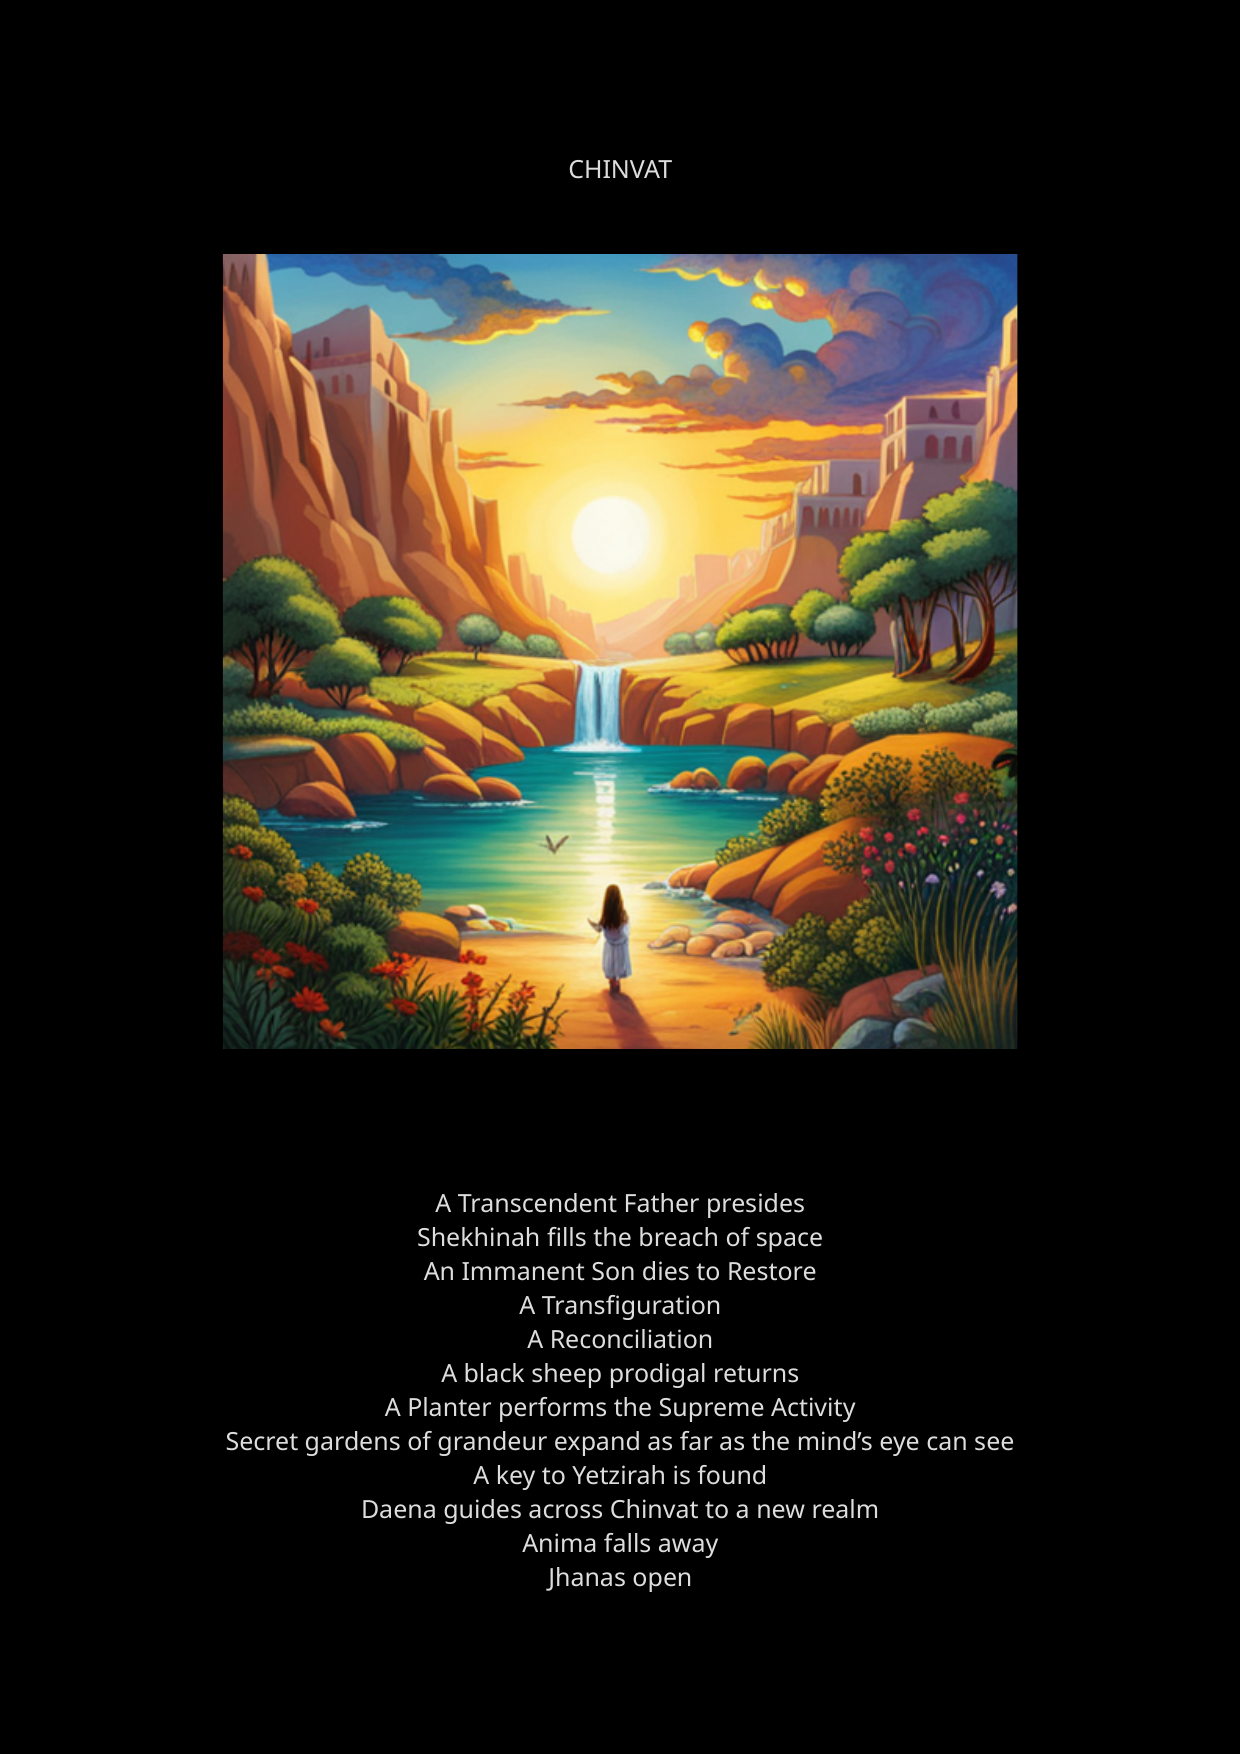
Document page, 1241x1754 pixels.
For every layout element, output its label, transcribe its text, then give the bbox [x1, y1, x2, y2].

text Shekhinah fills the breach of space [118, 1219, 1122, 1253]
text A black sheep prodigal returns [118, 1356, 1122, 1389]
text A Transcendent Father presides [118, 1185, 1122, 1219]
text A Reconciliation [118, 1321, 1122, 1356]
text Jhanas open [118, 1560, 1122, 1594]
text A key to Yetzirah is found [118, 1458, 1122, 1492]
text An Immanent Son dies to Restore [118, 1253, 1122, 1287]
text Anima falls away [118, 1526, 1122, 1560]
text CHINVAT [118, 152, 1122, 186]
text A Planter performs the Supreme Activity [118, 1389, 1122, 1424]
text Secret gardens of grandeur expand as far as the mind’s eye can see [118, 1424, 1122, 1458]
text Daena guides across Chinvat to a new realm [118, 1492, 1122, 1526]
text A Transfiguration [118, 1287, 1122, 1321]
picture [222, 254, 1018, 1049]
